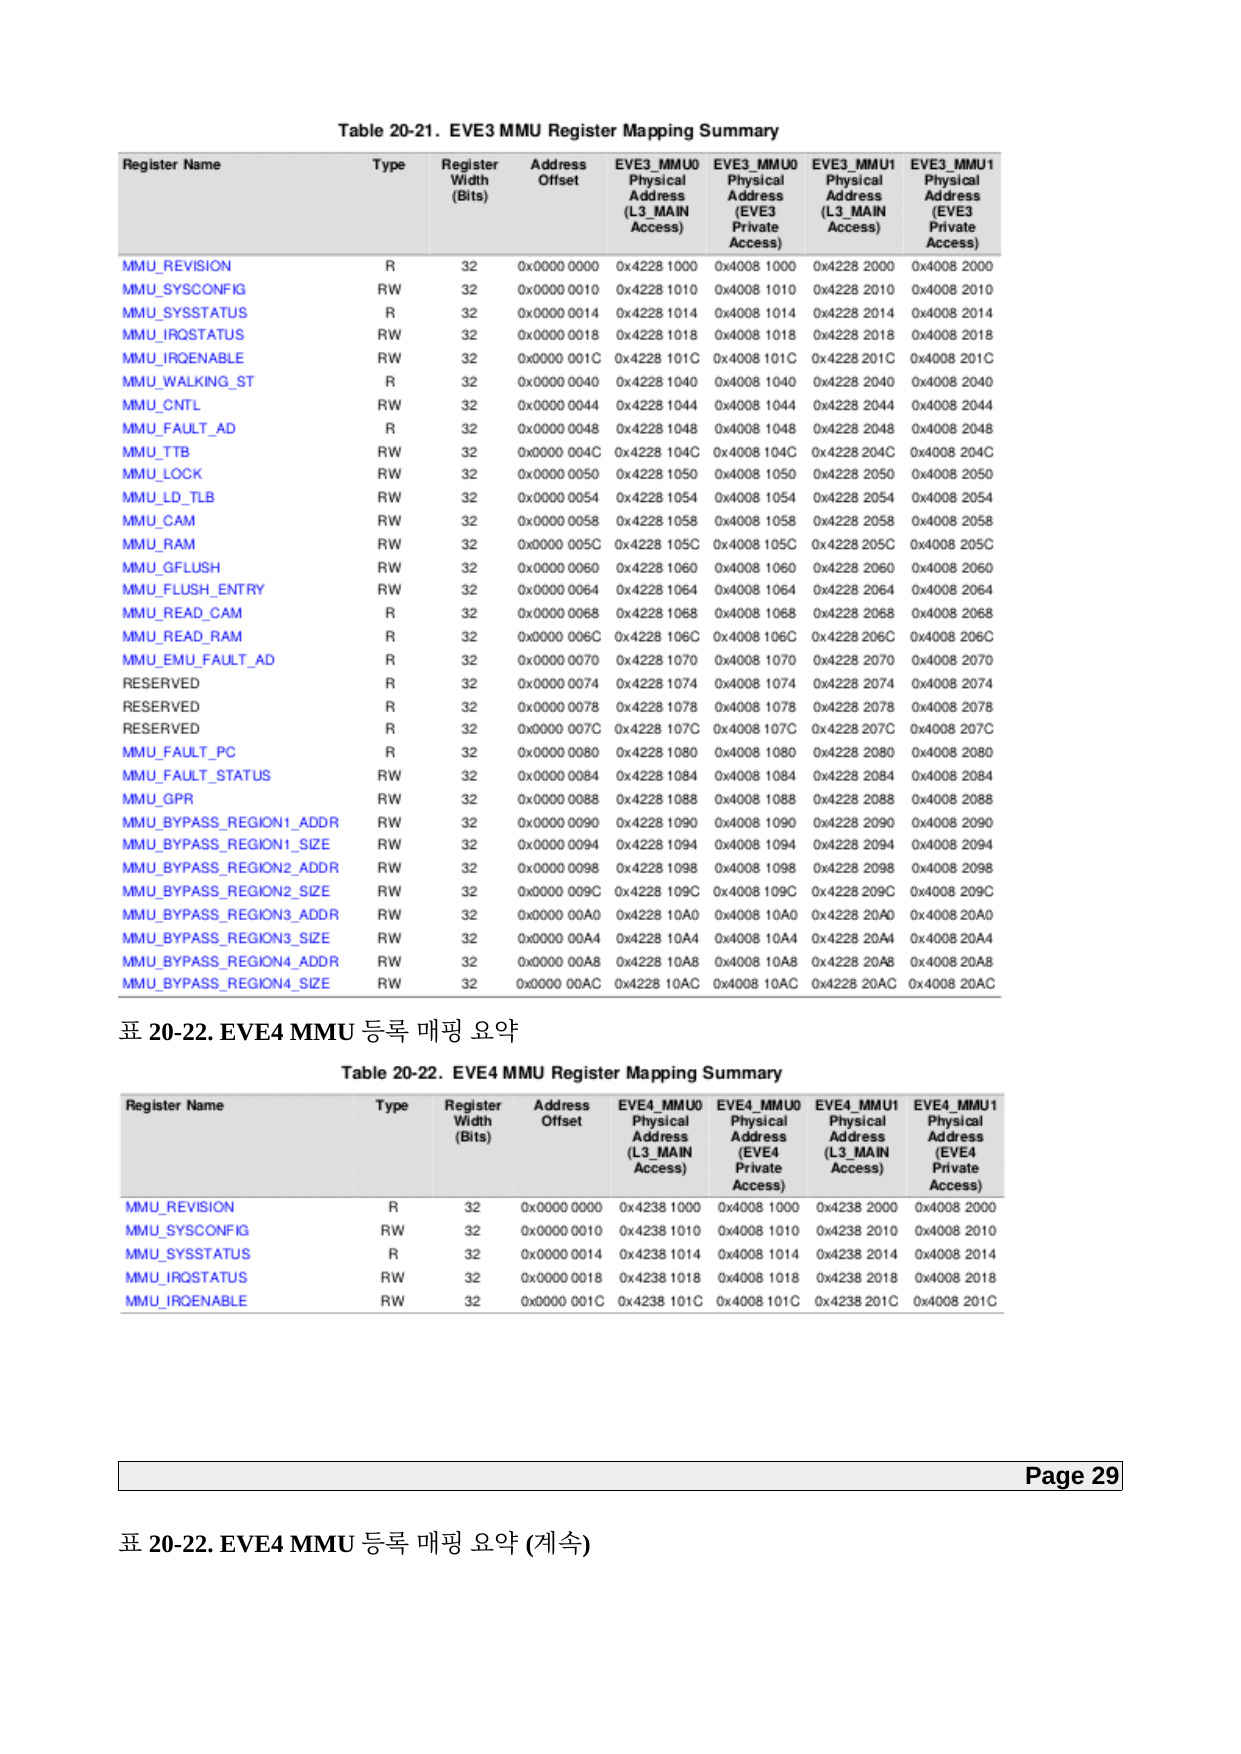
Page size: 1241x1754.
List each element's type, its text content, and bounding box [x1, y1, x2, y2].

text 표 20-22. EVE4 MMU 등록 매핑 요약 [118, 1011, 1122, 1047]
text 표 20-22. EVE4 MMU 등록 매핑 요약 (계속) [118, 1524, 1122, 1559]
table_header Page 29 [119, 1462, 1122, 1490]
